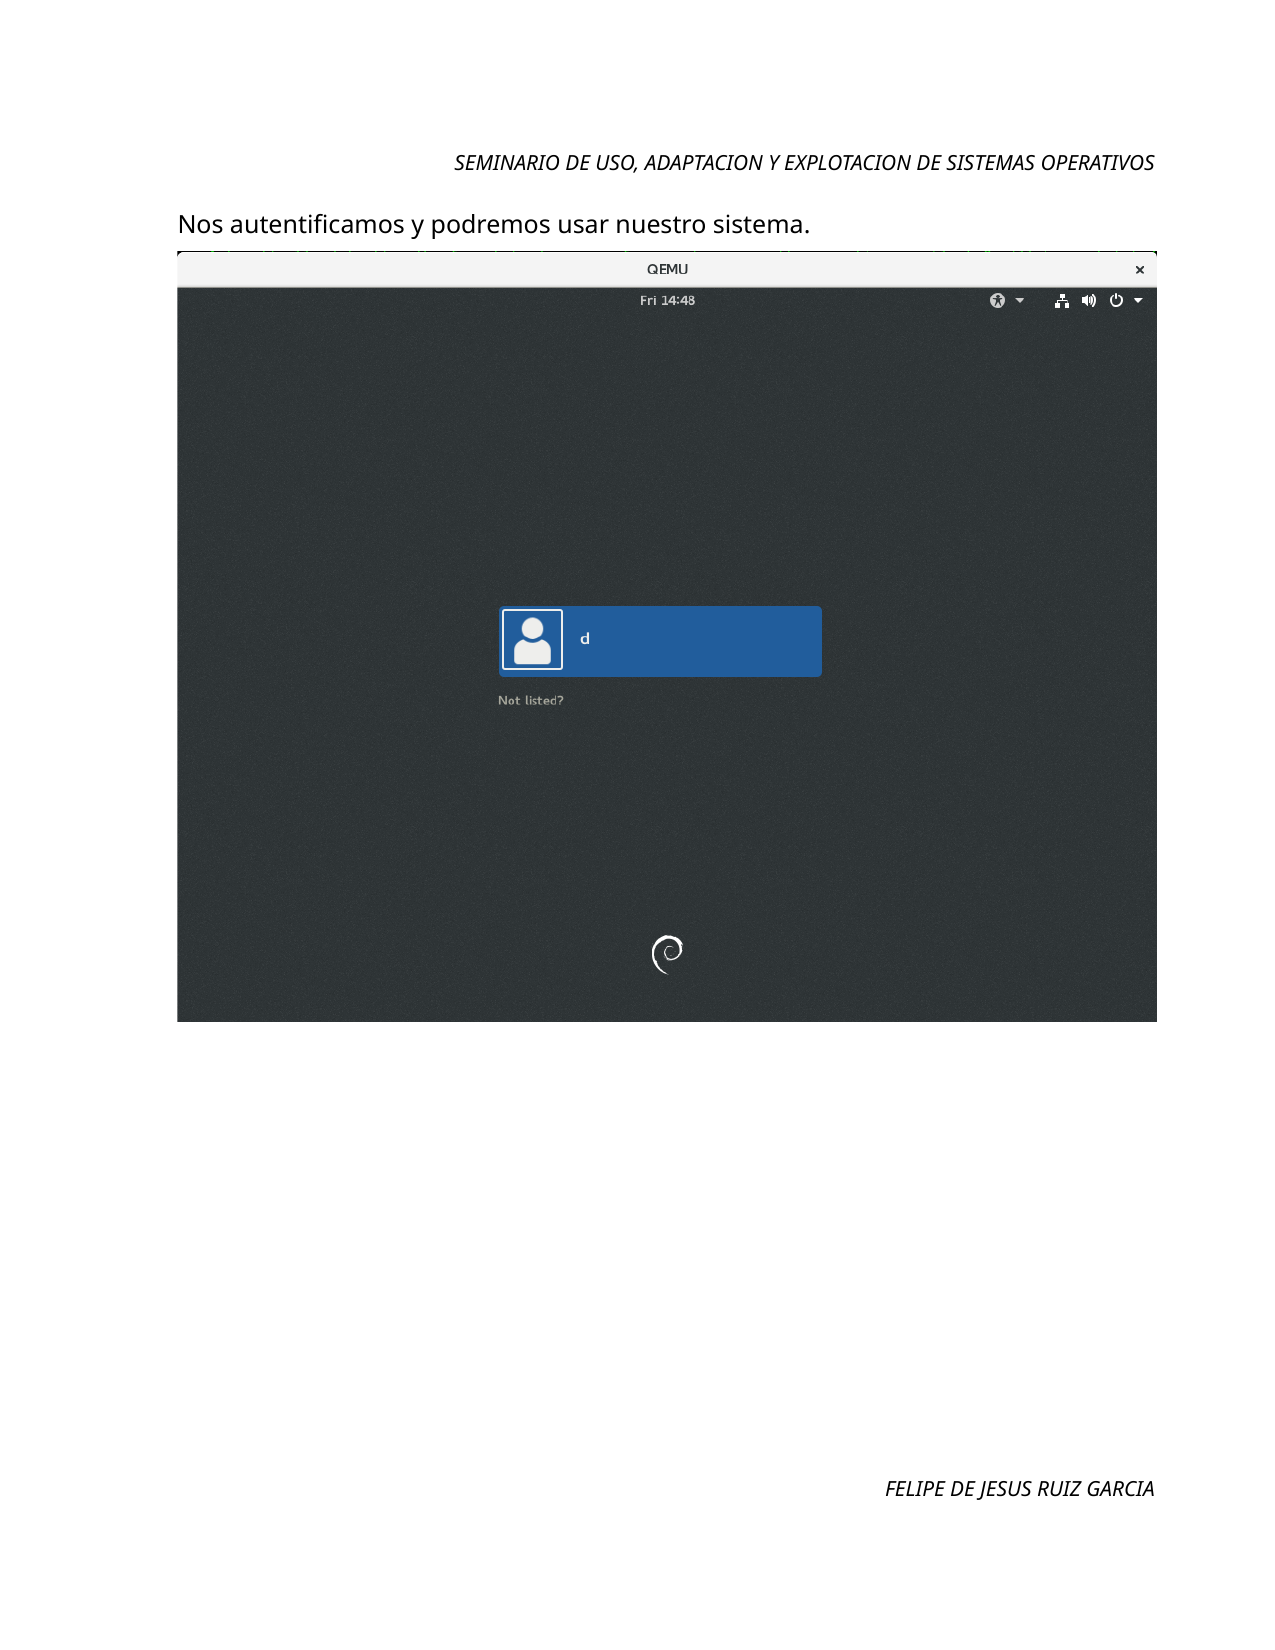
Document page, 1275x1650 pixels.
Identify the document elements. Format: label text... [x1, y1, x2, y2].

picture [177, 251, 1157, 1022]
text Nos autentificamos y podremos usar nuestro sistema. [177, 207, 1157, 241]
